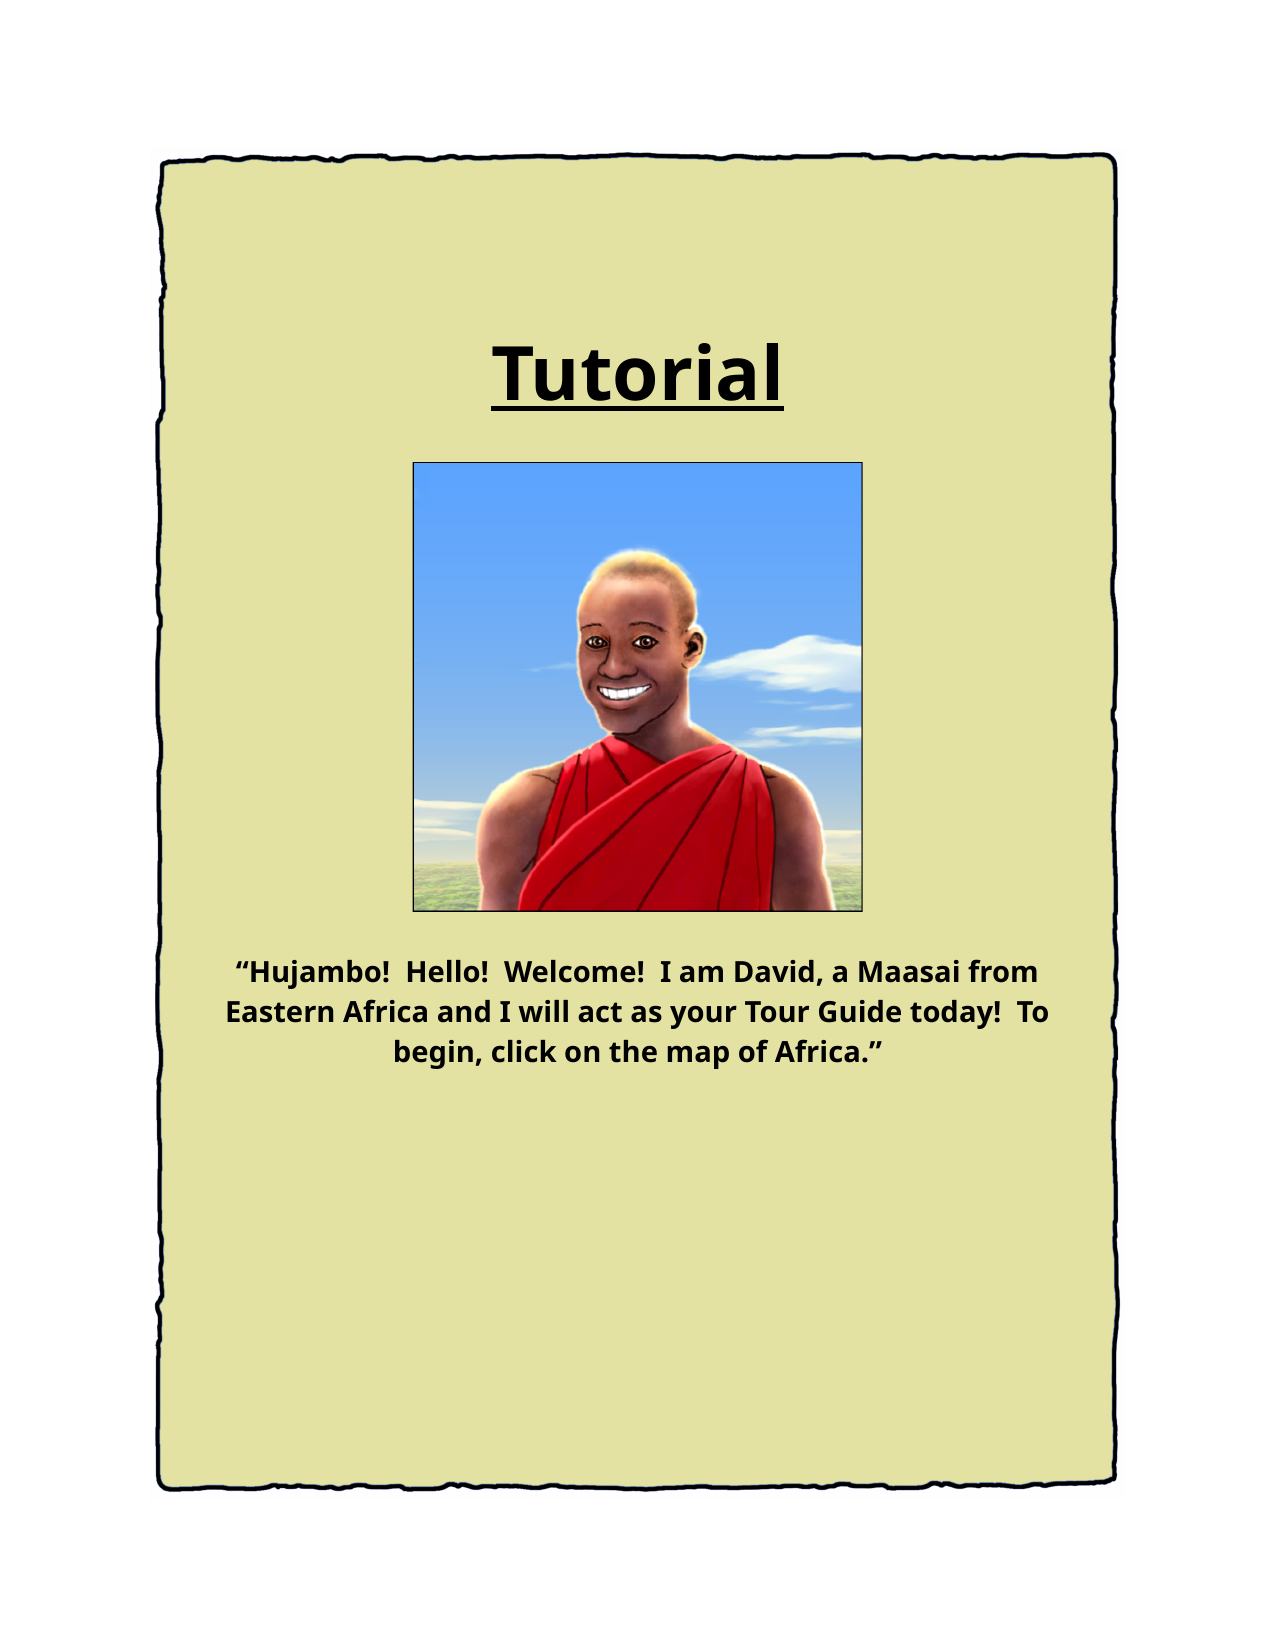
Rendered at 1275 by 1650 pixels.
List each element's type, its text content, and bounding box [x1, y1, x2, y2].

picture [150, 149, 1125, 1500]
text “Hujambo! Hello! Welcome! I am David, a Maasai from Eastern Africa and I will act as your Tour Guide today! To begin, click on the map of Africa.” [180, 952, 1095, 1071]
text Tutorial [180, 320, 1095, 422]
table_cell [477, 150, 907, 320]
table_cell [369, 150, 477, 320]
